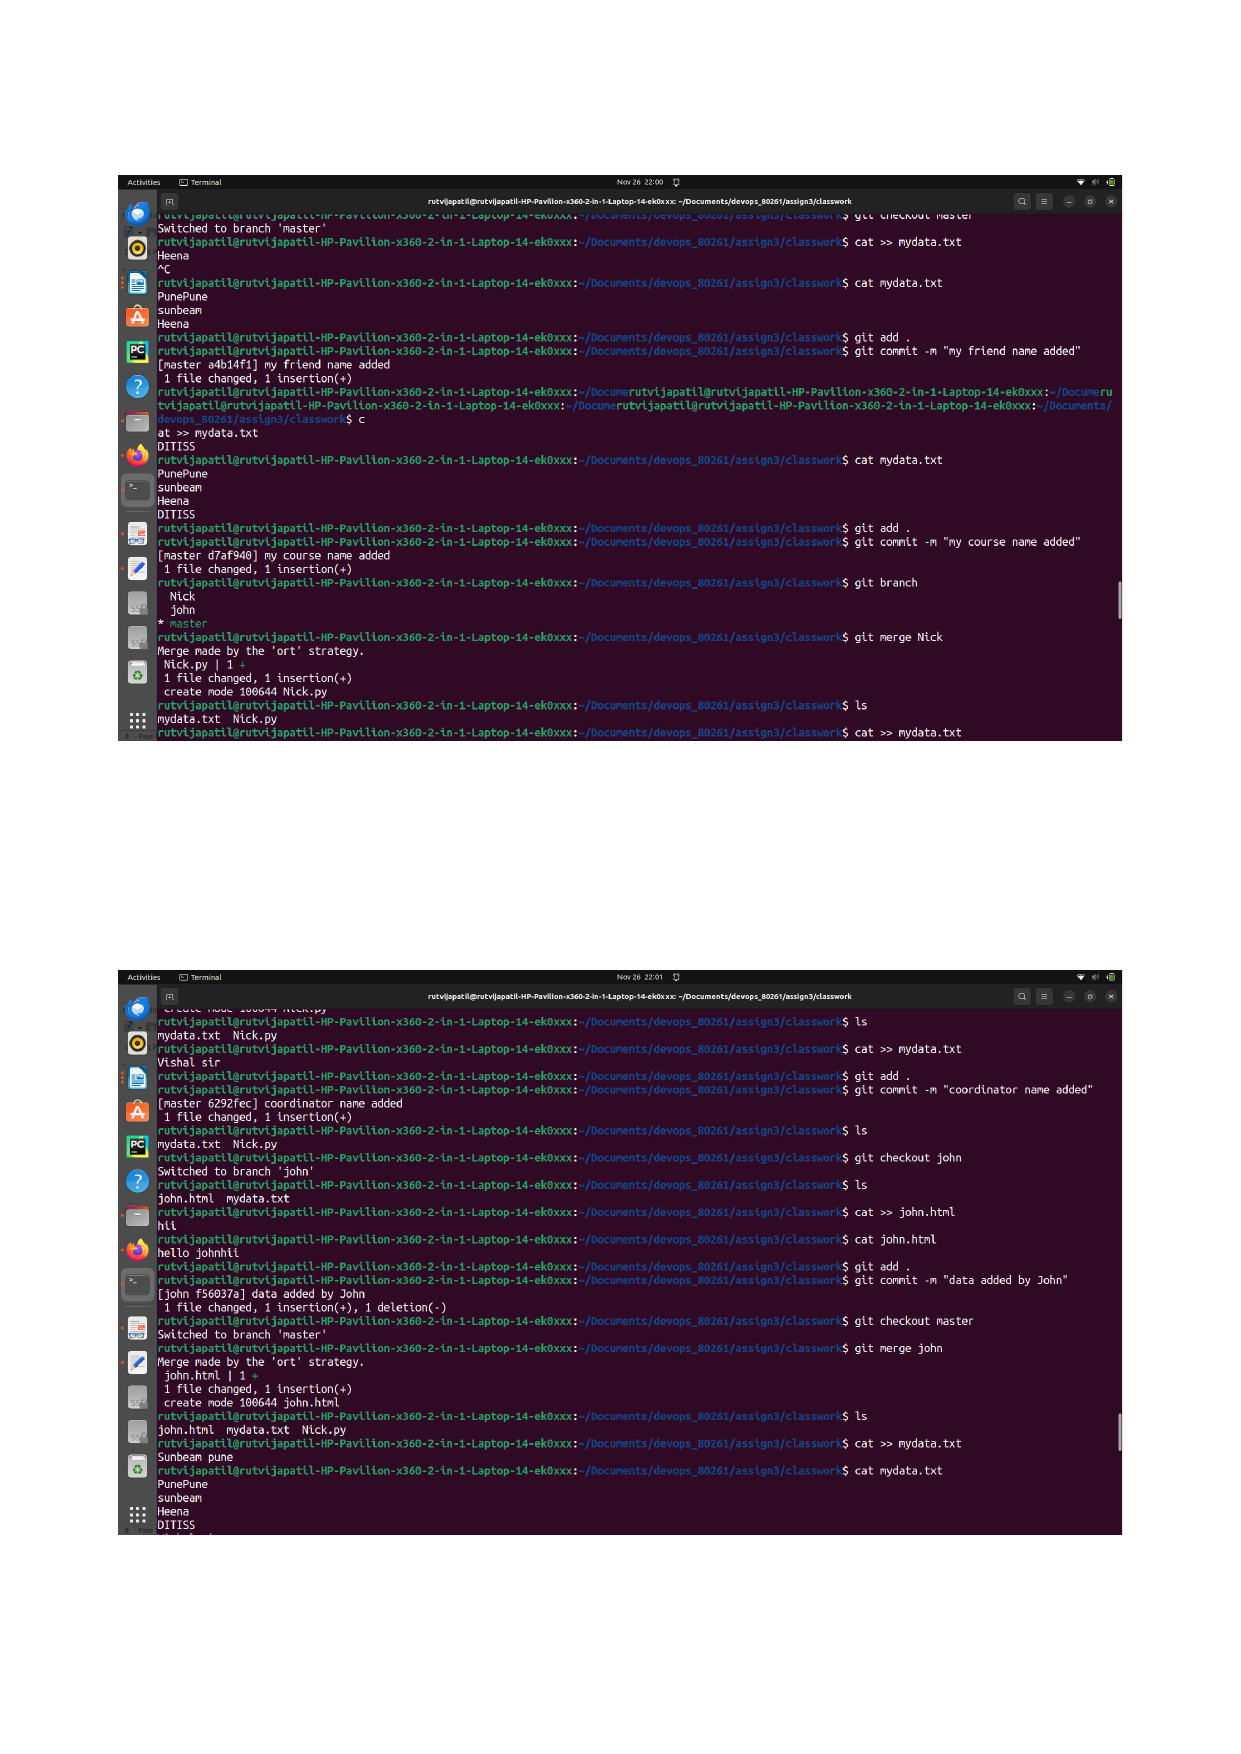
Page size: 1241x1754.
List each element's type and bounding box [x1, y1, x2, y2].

picture [118, 175, 1123, 741]
picture [118, 970, 1123, 1535]
